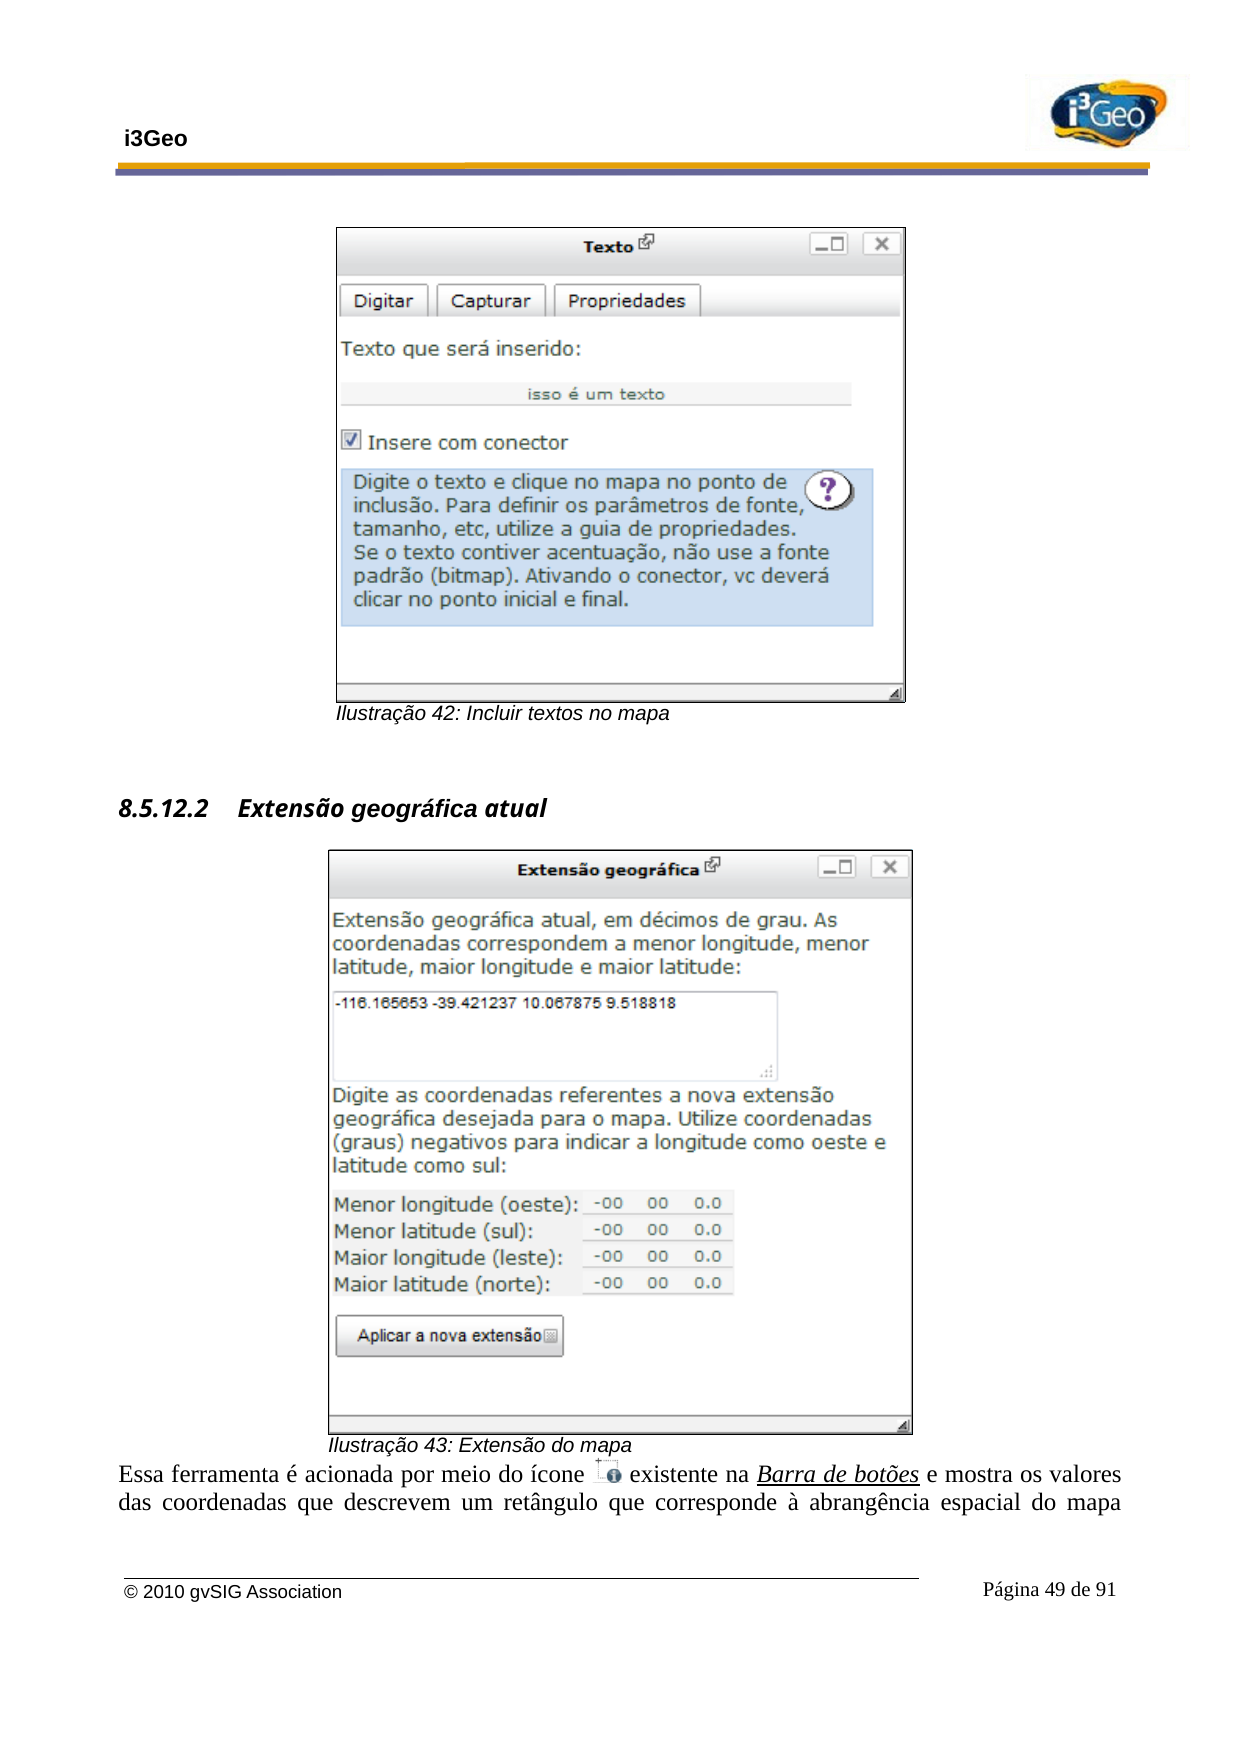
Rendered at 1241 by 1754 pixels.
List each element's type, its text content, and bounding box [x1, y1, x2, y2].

picture [329, 851, 912, 1434]
text Ilustração 42: Incluir textos no mapa [336, 703, 904, 725]
picture [592, 1457, 623, 1483]
picture [337, 228, 905, 702]
subtitle Extensão geográfica atual [118, 790, 1122, 824]
text Ilustração 43: Extensão do mapa [328, 1435, 912, 1457]
picture [1025, 74, 1191, 151]
text Essa ferramenta é acionada por meio do ícone existente na Barra de botões e mostra os valores das coordenadas que descrevem um retângulo que corresponde à abrangência espacial do mapa [118, 862, 1122, 1516]
